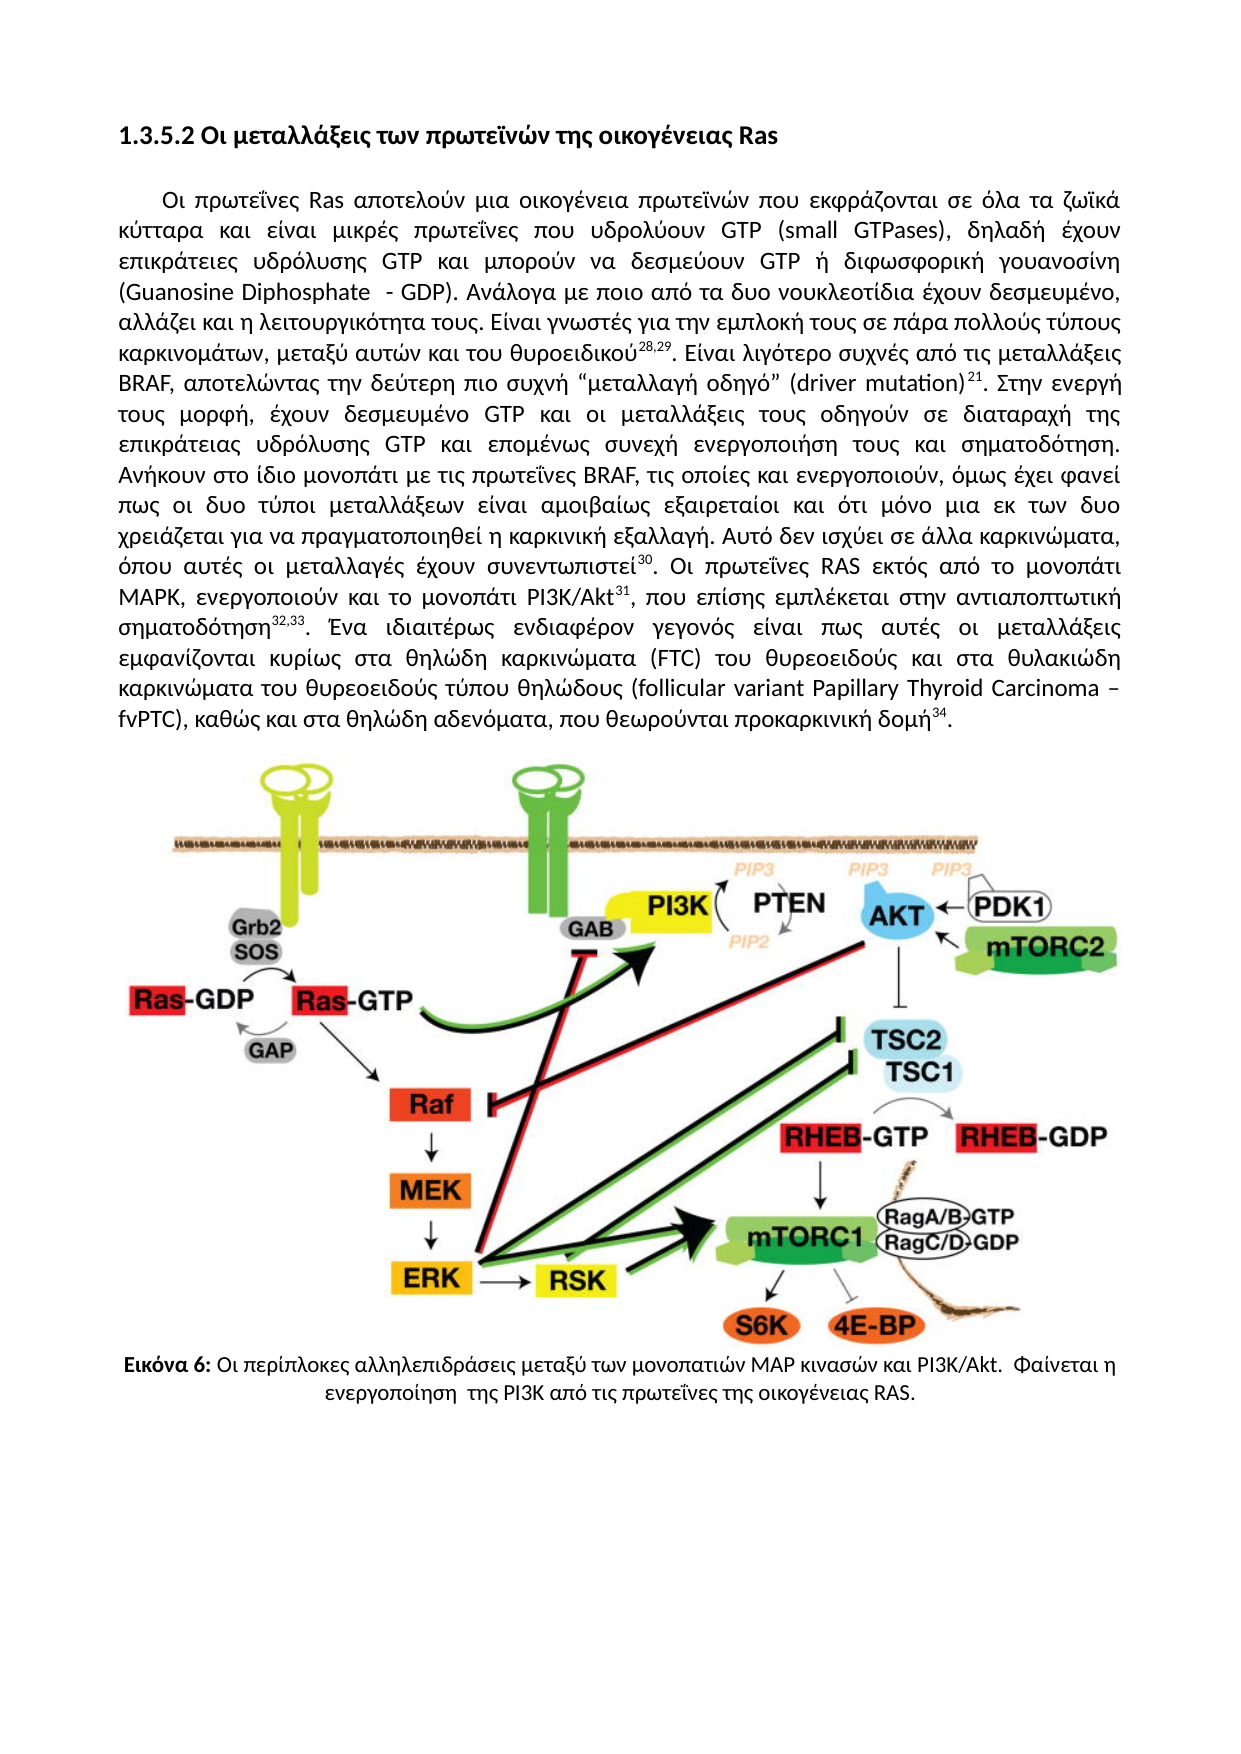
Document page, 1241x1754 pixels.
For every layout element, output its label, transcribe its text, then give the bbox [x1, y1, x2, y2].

picture [124, 758, 1123, 1350]
text Εικόνα 6: Οι περίπλοκες αλληλεπιδράσεις μεταξύ των μονοπατιών MAP κινασών και PI3K/Akt. Φαίνεται η ενεργοποίηση της PI3K από τις πρωτεΐνες της οικογένειας RAS. [118, 733, 1122, 1406]
subtitle 1.3.5.2 Οι μεταλλάξεις των πρωτεϊνών της οικογένειας Ras [118, 118, 1122, 151]
text Οι πρωτεΐνες Ras αποτελούν μια οικογένεια πρωτεϊνών που εκφράζονται σε όλα τα ζωϊκά κύτταρα και είναι μικρές πρωτεΐνες που υδρολύουν GTP (small GTPases), δηλαδή έχουν επικράτειες υδρόλυσης GTP και μπορούν να δεσμεύουν GTP ή διφωσφορική γουανοσίνη (Guanosine Diphosphate - GDP). Ανάλογα με ποιο από τα δυο νουκλεοτίδια έχουν δεσμευμένο, αλλάζει και η λειτουργικότητα τους. Είναι γνωστές για την εμπλοκή τους σε πάρα πολλούς τύπους καρκινομάτων, μεταξύ αυτών και του θυροειδικού28,29. Είναι λιγότερο συχνές από τις μεταλλάξεις BRAF, αποτελώντας την δεύτερη πιο συχνή “μεταλλαγή οδηγό” (driver mutation)21. Στην ενεργή τους μορφή, έχουν δεσμευμένο GTP και οι μεταλλάξεις τους οδηγούν σε διαταραχή της επικράτειας υδρόλυσης GTP και επομένως συνεχή ενεργοποιήση τους και σηματοδότηση. Ανήκουν στο ίδιο μονοπάτι με τις πρωτεΐνες BRAF, τις οποίες και ενεργοποιούν, όμως έχει φανεί πως οι δυο τύποι μεταλλάξεων είναι αμοιβαίως εξαιρεταίοι και ότι μόνο μια εκ των δυο χρειάζεται για να πραγματοποιηθεί η καρκινική εξαλλαγή. Αυτό δεν ισχύει σε άλλα καρκινώματα, όπου αυτές οι μεταλλαγές έχουν συνεντωπιστεί30. Οι πρωτεΐνες RAS εκτός από το μονοπάτι MAPK, ενεργοποιούν και το μονοπάτι PI3K/Akt31, που επίσης εμπλέκεται στην αντιαποπτωτική σηματοδότηση32,33. Ένα ιδιαιτέρως ενδιαφέρον γεγονός είναι πως αυτές οι μεταλλάξεις εμφανίζονται κυρίως στα θηλώδη καρκινώματα (FTC) του θυρεοειδούς και στα θυλακιώδη καρκινώματα του θυρεοειδούς τύπου θηλώδους (follicular variant Papillary Thyroid Carcinoma – fvPTC), καθώς και στα θηλώδη αδενόματα, που θεωρούνται προκαρκινική δομή34. [118, 184, 1122, 733]
